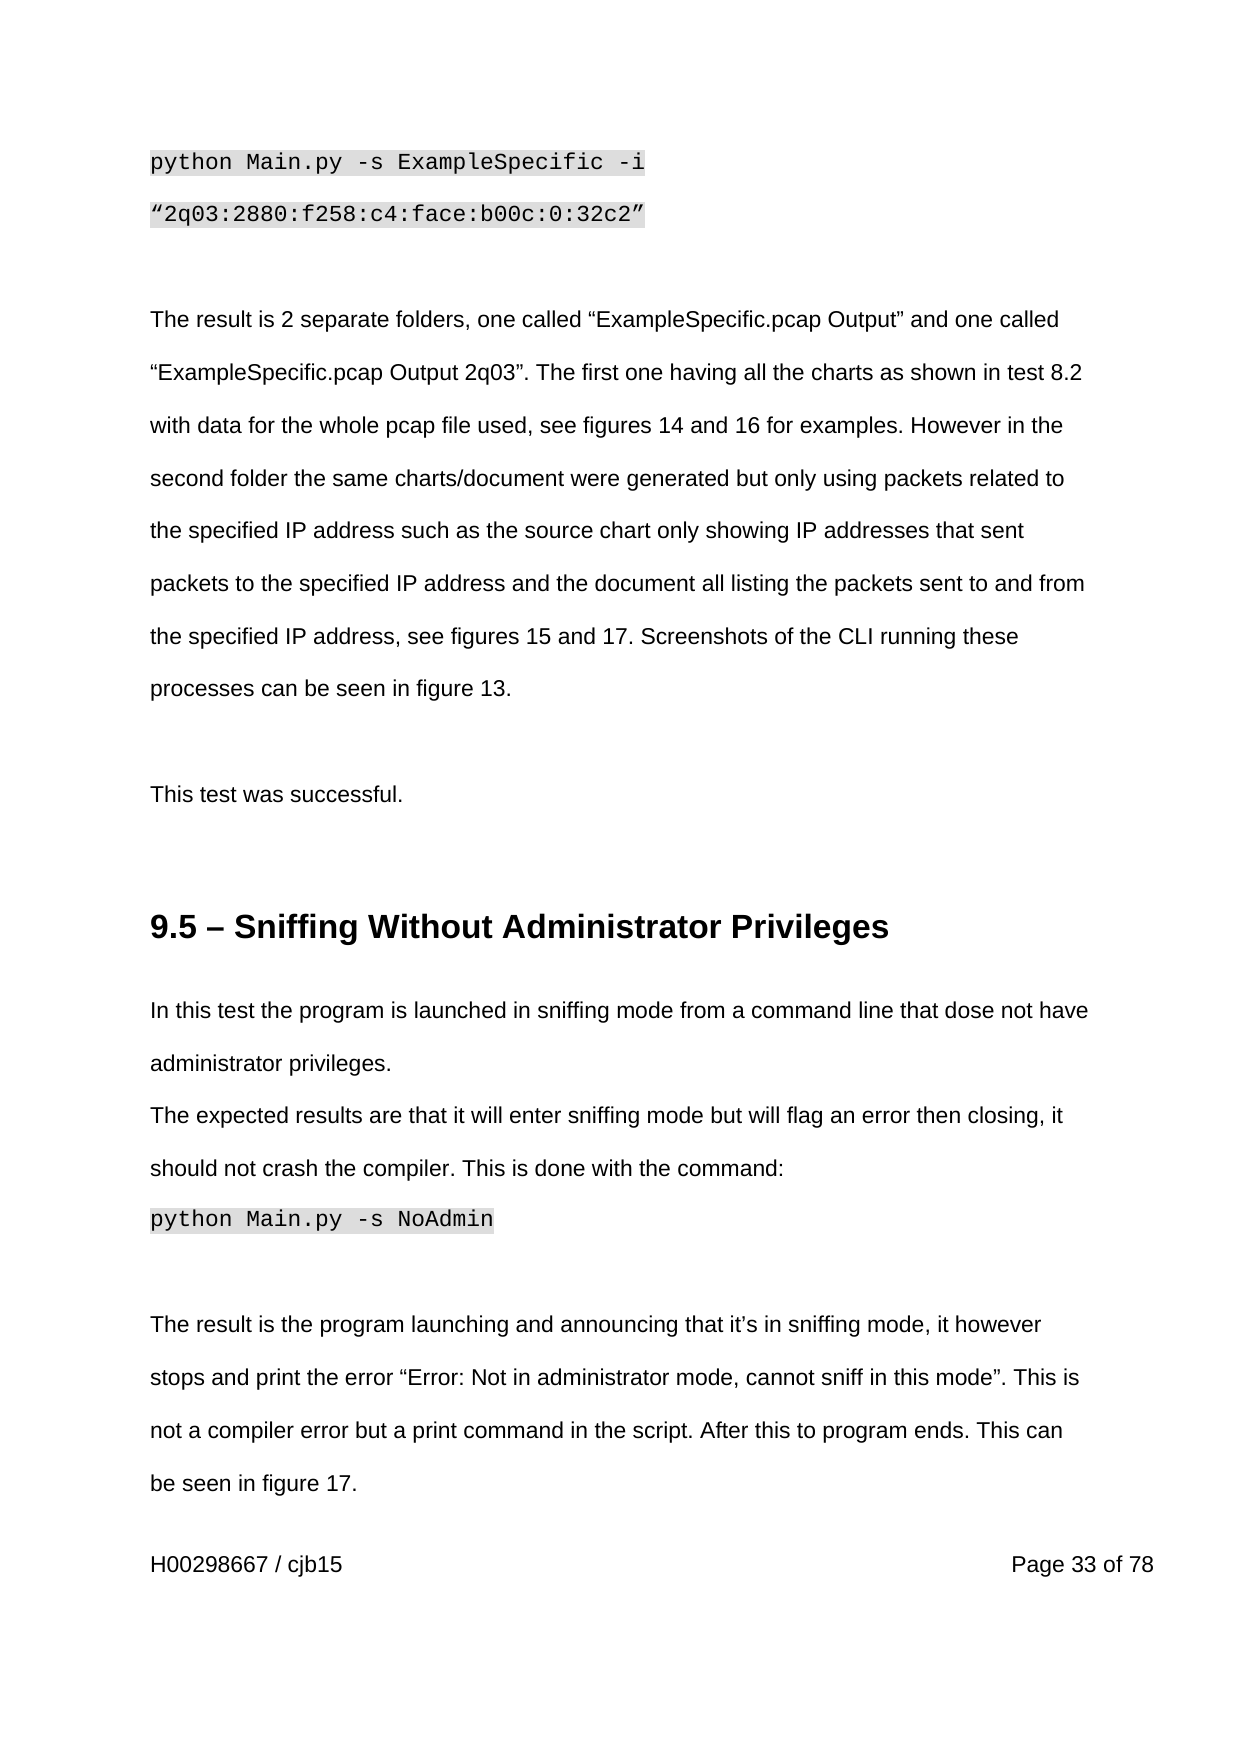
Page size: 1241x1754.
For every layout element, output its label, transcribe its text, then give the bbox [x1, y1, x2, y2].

text The result is the program launching and announcing that it’s in sniffing mode, it however stops and print the error “Error: Not in administrator mode, cannot sniff in this mode”. This is not a compiler error but a print command in the script. After this to program ends. This can be seen in figure 17. [150, 1311, 1090, 1496]
text In this test the program is launched in sniffing mode from a command line that dose not have administrator privileges. [150, 997, 1090, 1076]
subtitle 9.5 – Sniffing Without Administrator Privileges [150, 907, 1090, 946]
text This test was successful. [150, 781, 1090, 807]
text python Main.py -s ExampleSpecific -i “2q03:2880:f258:c4:face:b00c:0:32c2” [150, 150, 1090, 228]
text python Main.py -s NoAdmin [150, 1208, 1090, 1234]
text The expected results are that it will enter sniffing mode but will flag an error then closing, it should not crash the compiler. This is done with the command: [150, 1102, 1090, 1181]
text The result is 2 separate folders, one called “ExampleSpecific.pcap Output” and one called “ExampleSpecific.pcap Output 2q03”. The first one having all the charts as shown in test 8.2 with data for the whole pcap file used, see figures 14 and 16 for examples. However in the second folder the same charts/document were generated but only using packets related to the specified IP address such as the source chart only showing IP addresses that sent packets to the specified IP address and the document all listing the packets sent to and from the specified IP address, see figures 15 and 17. Screenshots of the CLI running these processes can be seen in figure 13. [150, 306, 1090, 702]
